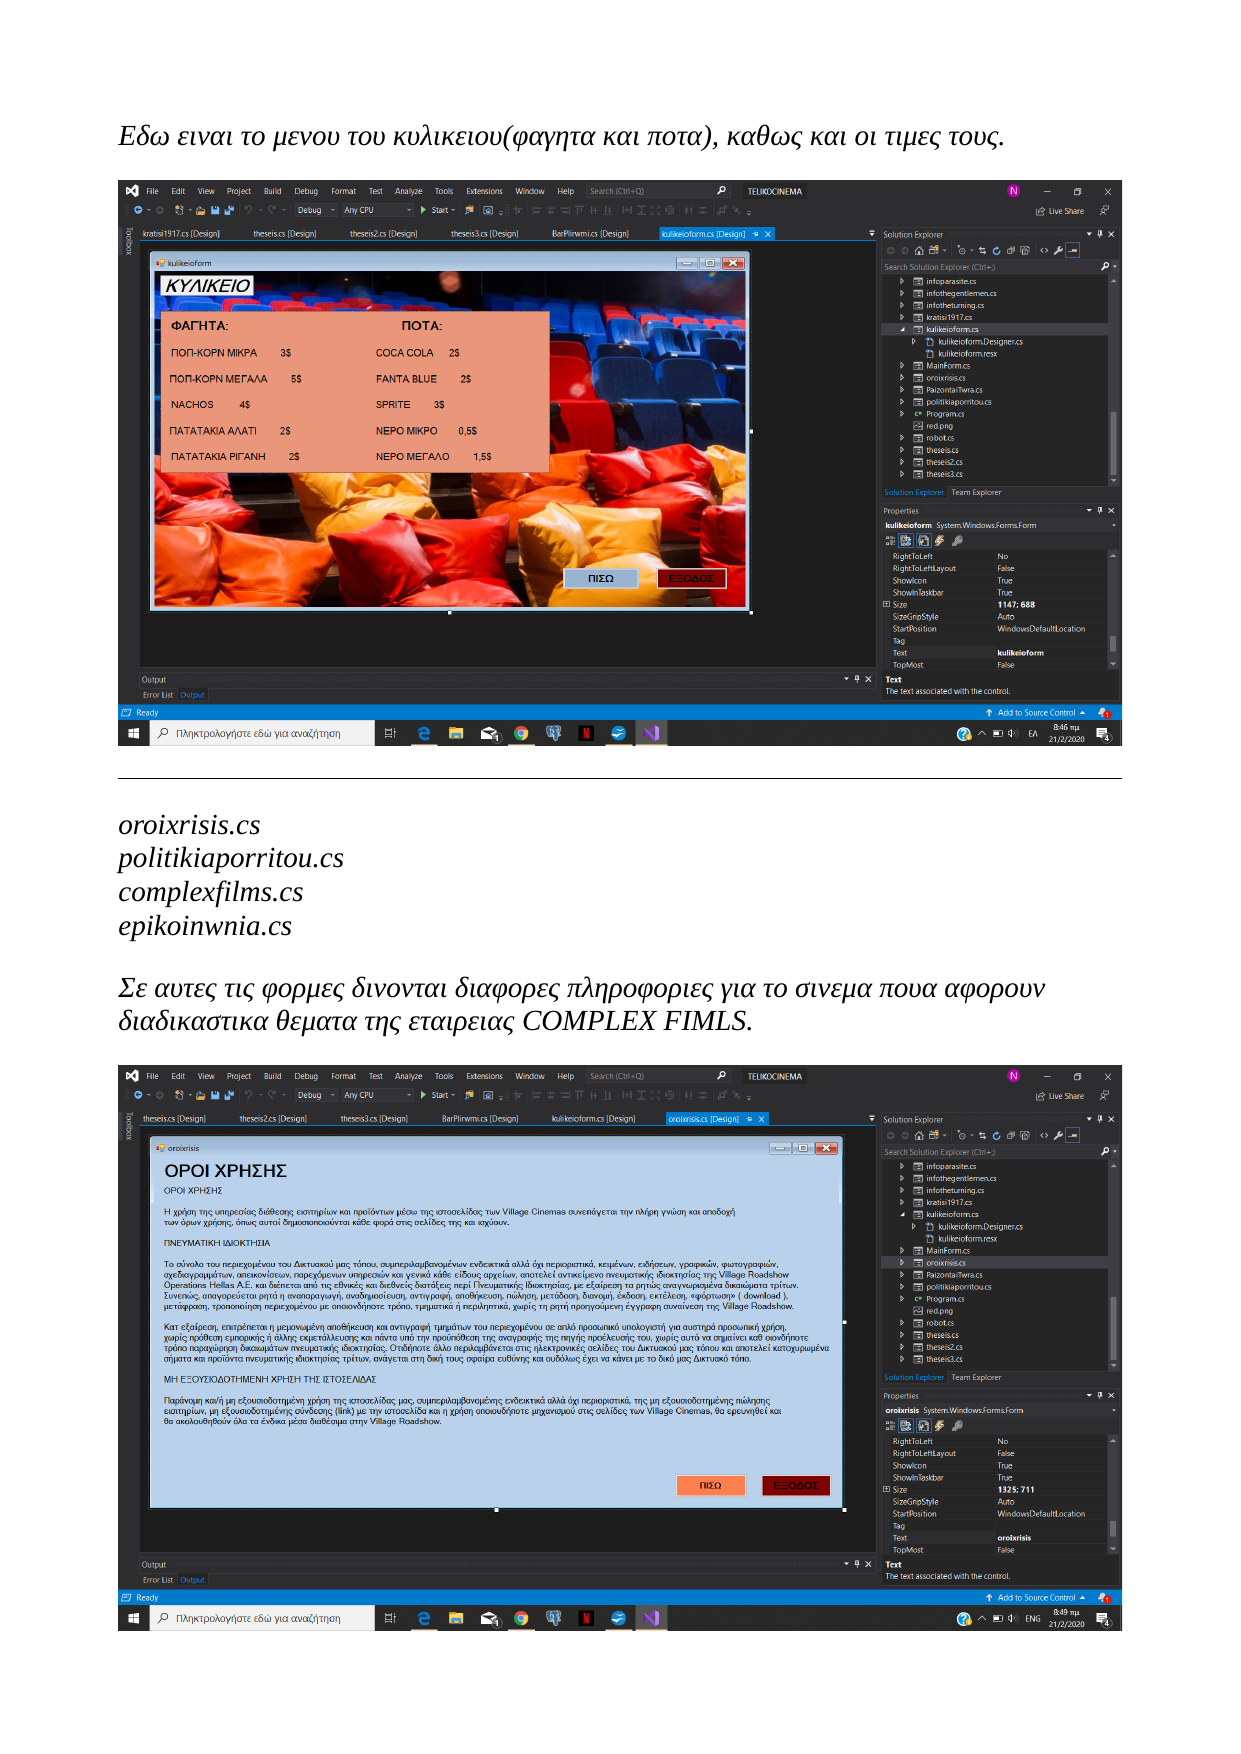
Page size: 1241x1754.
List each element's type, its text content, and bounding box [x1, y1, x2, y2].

text politikiaporritou.cs [118, 841, 1122, 874]
text epikoinwnia.cs [118, 908, 1122, 941]
text Σε αυτες τις φορμες δινονται διαφορες πληροφοριες για το σινεμα πουα αφορουν διαδικαστικα θεματα της εταιρειας COMPLEX FIMLS. [118, 970, 1122, 1037]
picture [118, 1065, 1123, 1631]
text complexfilms.cs [118, 874, 1122, 908]
text Εδω ειναι το μενου του κυλικειου(φαγητα και ποτα), καθως και οι τιμες τους. [118, 118, 1122, 152]
picture [118, 180, 1123, 746]
text oroixrisis.cs [118, 807, 1122, 841]
